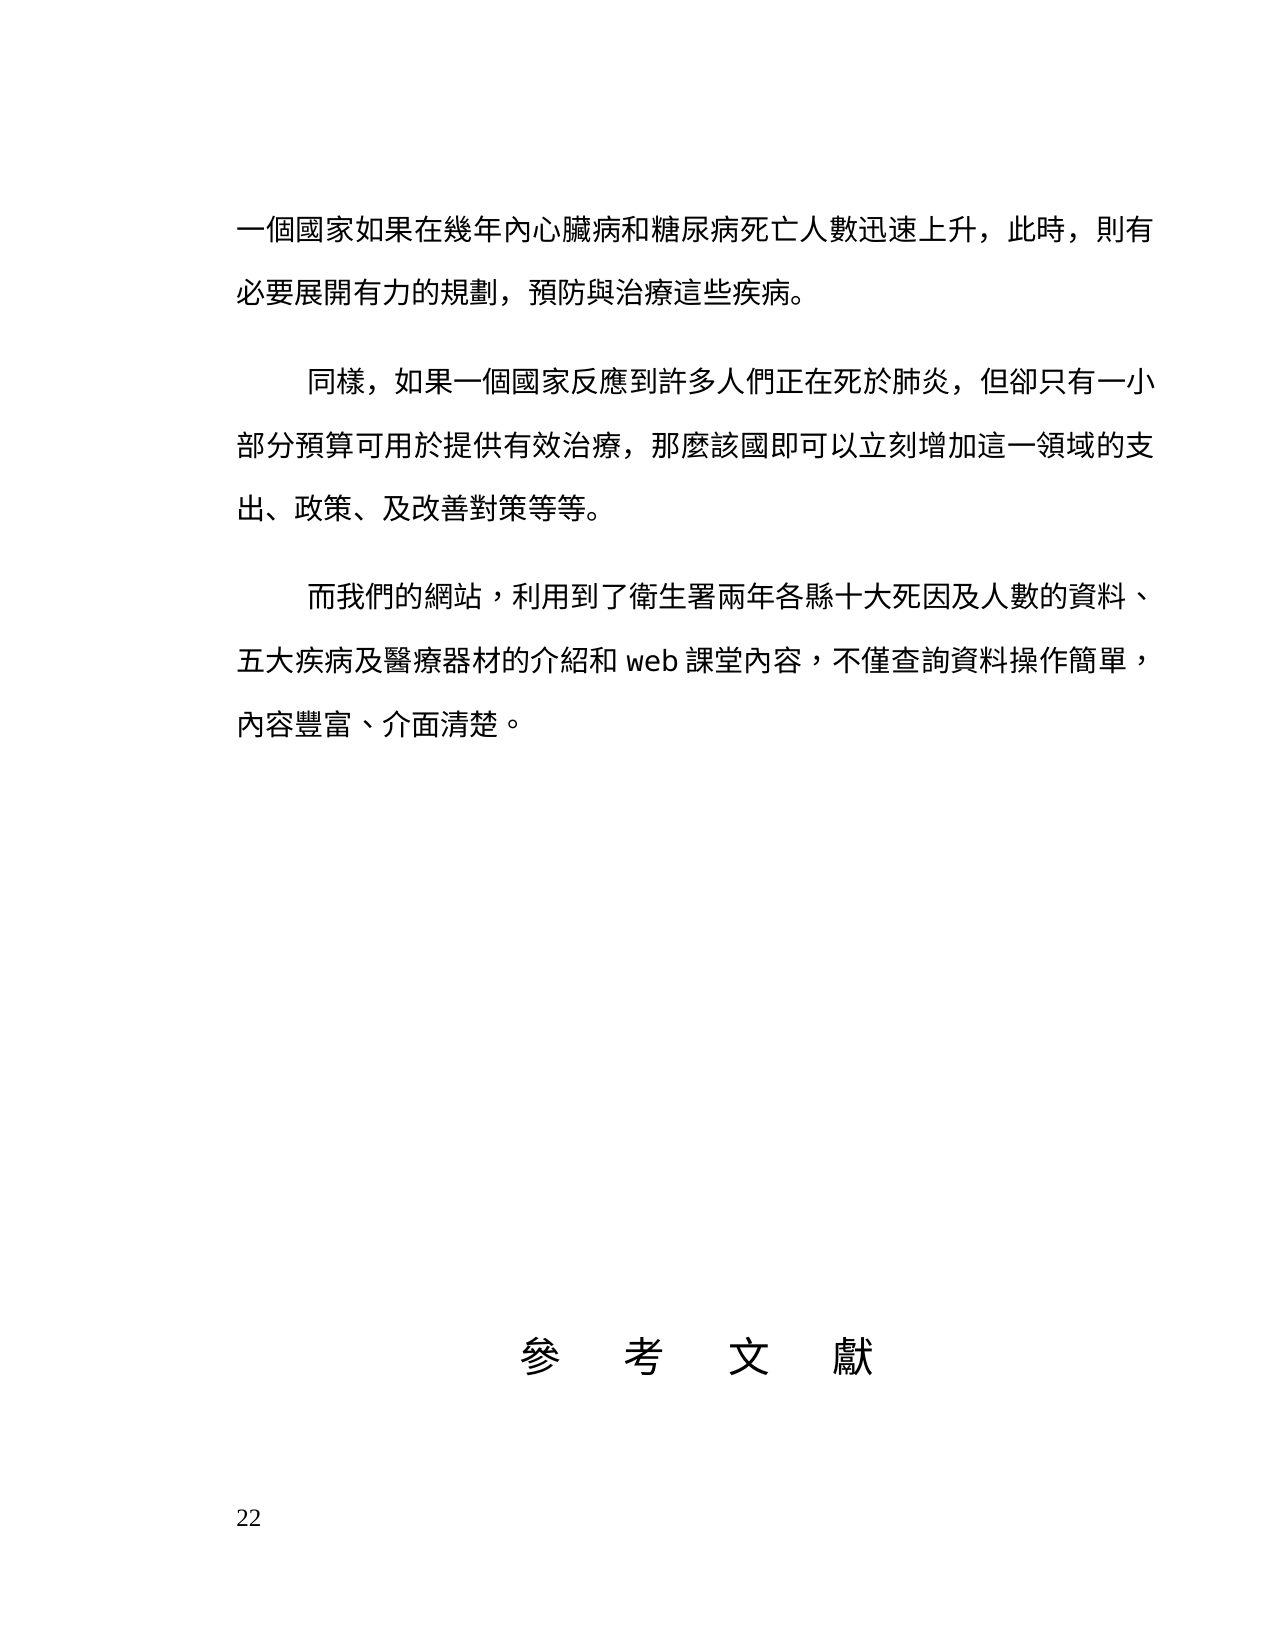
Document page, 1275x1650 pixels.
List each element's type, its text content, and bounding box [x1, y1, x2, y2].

text 一個國家如果在幾年內心臟病和糖尿病死亡人數迅速上升，此時，則有必要展開有力的規劃，預防與治療這些疾病。 [236, 207, 1157, 312]
text 參 考 文 獻 [236, 1324, 1157, 1384]
text 同樣，如果一個國家反應到許多人們正在死於肺炎，但卻只有一小部分預算可用於提供有效治療，那麼該國即可以立刻增加這一領域的支出、政策、及改善對策等等。 [236, 358, 1157, 528]
text 而我們的網站，利用到了衛生署兩年各縣十大死因及人數的資料、五大疾病及醫療器材的介紹和web課堂內容，不僅查詢資料操作簡單，內容豐富、介面清楚。 [236, 574, 1157, 743]
